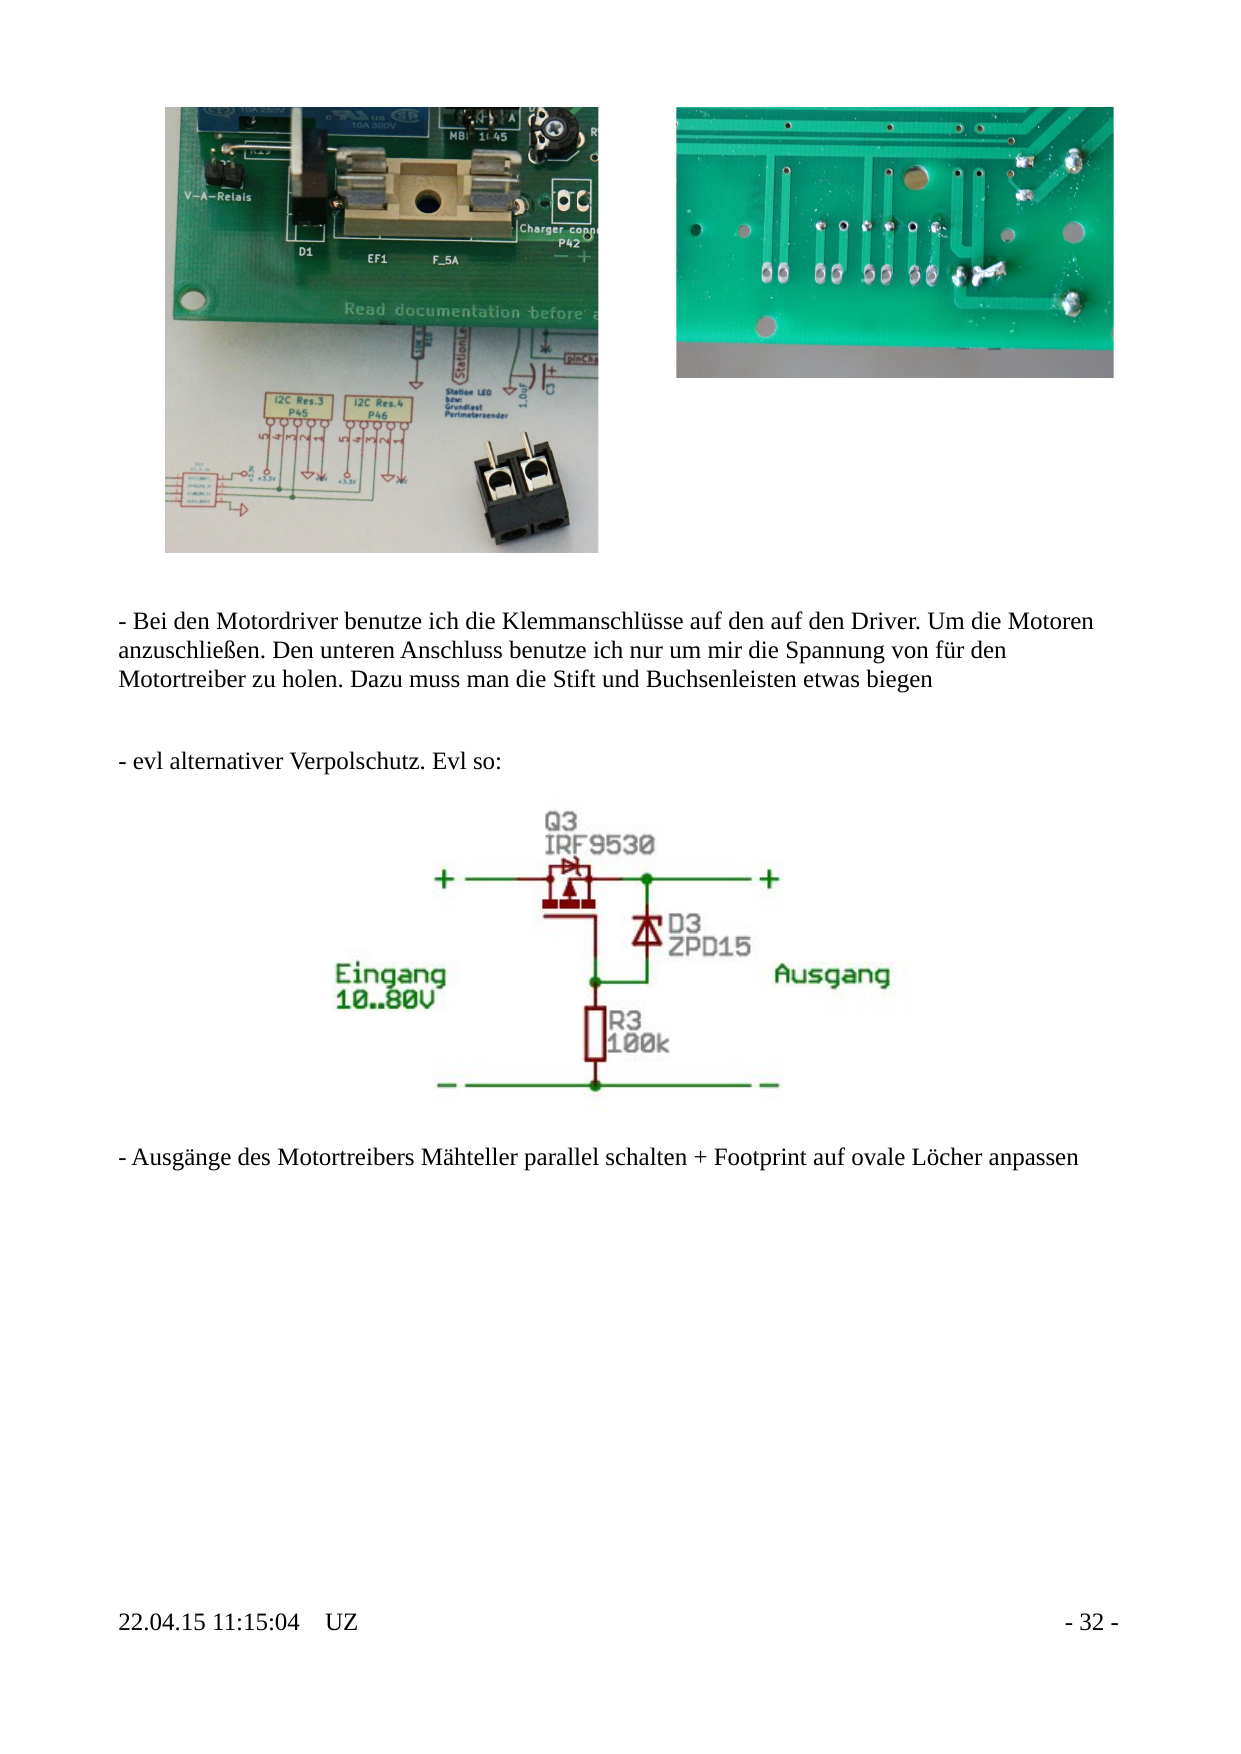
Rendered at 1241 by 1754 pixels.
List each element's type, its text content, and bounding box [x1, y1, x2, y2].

text - Bei den Motordriver benutze ich die Klemmanschlüsse auf den auf den Driver. Um die Motoren anzuschließen. Den unteren Anschluss benutze ich nur um mir die Spannung von für den Motortreiber zu holen. Dazu muss man die Stift und Buchsenleisten etwas biegen [118, 606, 1122, 692]
picture [676, 107, 1114, 378]
text - Ausgänge des Motortreibers Mähteller parallel schalten + Footprint auf ovale Löcher anpassen [118, 787, 1122, 1171]
picture [308, 787, 932, 1142]
picture [165, 107, 599, 553]
text - evl alternativer Verpolschutz. Evl so: [118, 746, 1122, 775]
